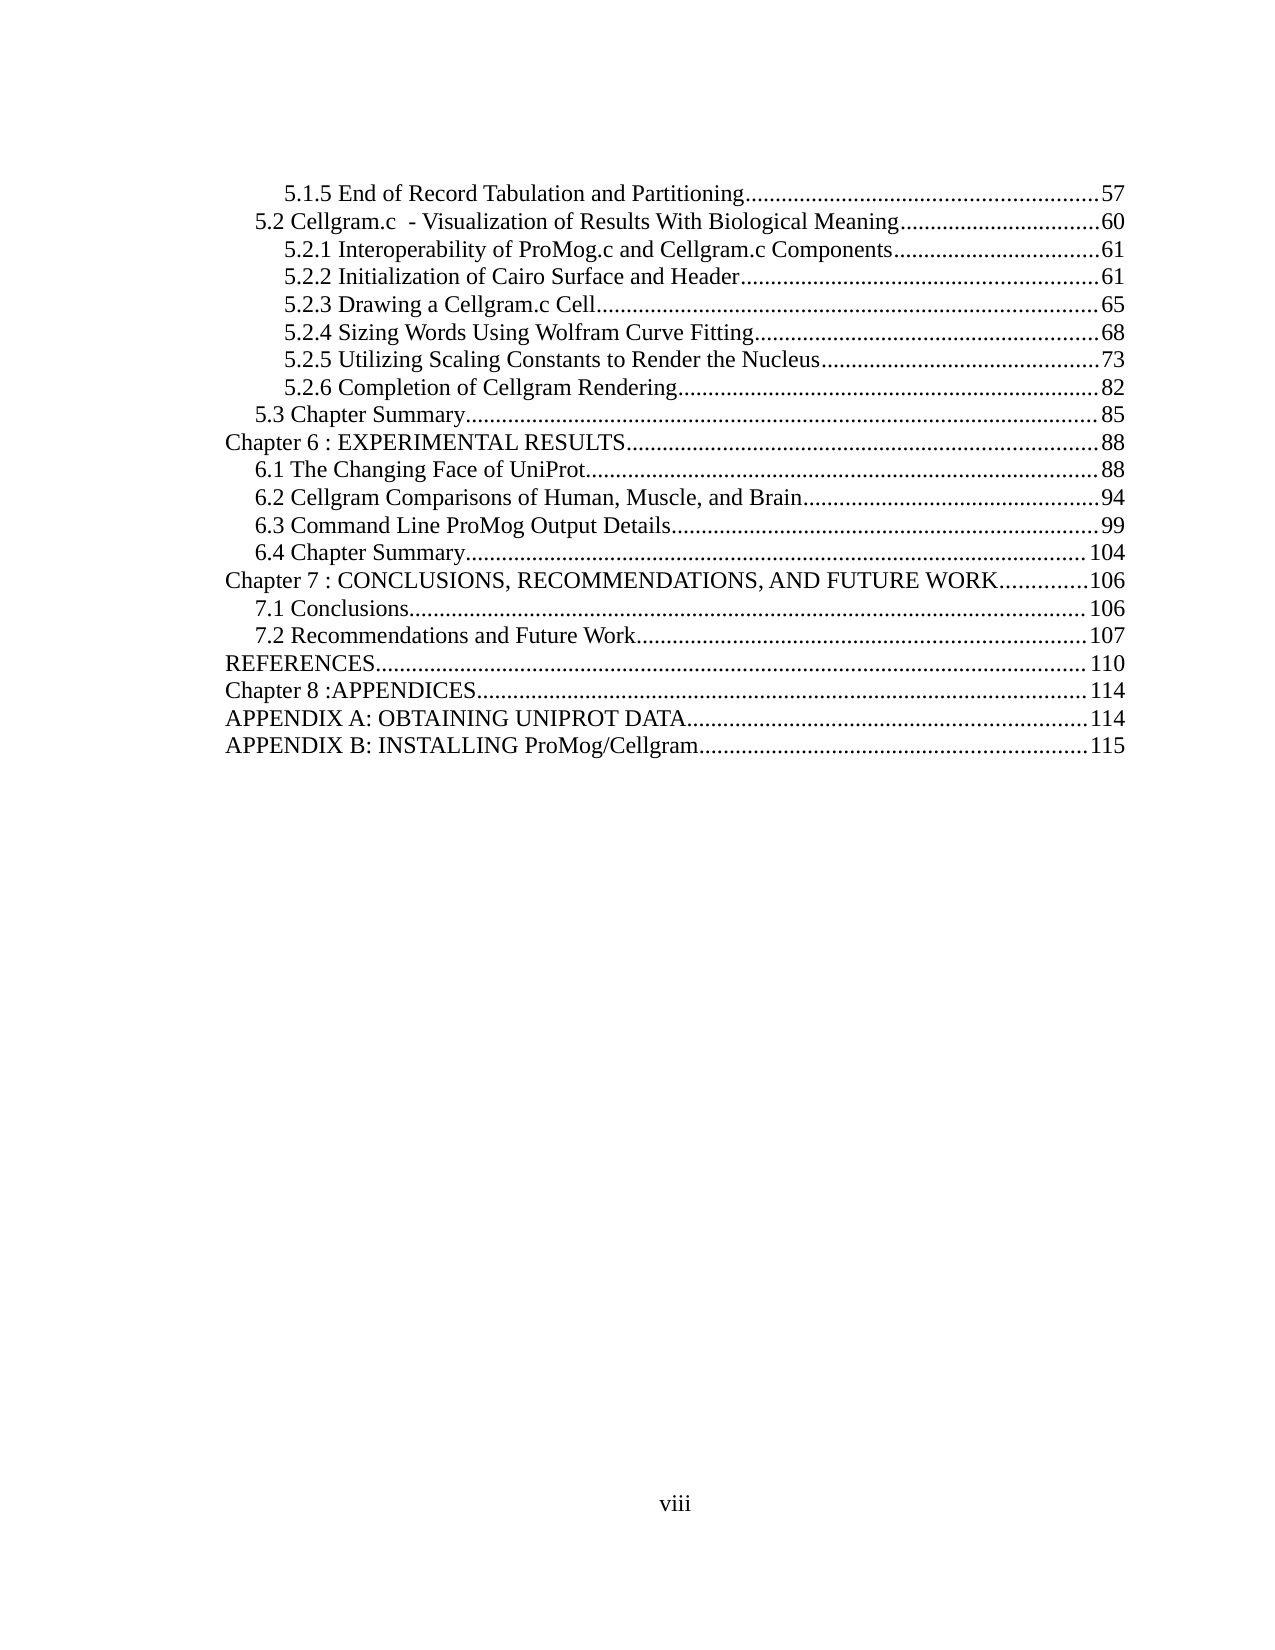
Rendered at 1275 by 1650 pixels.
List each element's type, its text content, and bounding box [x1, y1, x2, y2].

text 6.3 Command Line ProMog Output Details 99 [254, 511, 1125, 538]
text 6.2 Cellgram Comparisons of Human, Muscle, and Brain 94 [254, 483, 1125, 511]
text 6.1 The Changing Face of UniProt 88 [254, 456, 1125, 483]
text Chapter 8 :APPENDICES 114 [225, 676, 1125, 704]
text Chapter 6 : EXPERIMENTAL RESULTS 88 [225, 428, 1125, 456]
text Chapter 7 : CONCLUSIONS, RECOMMENDATIONS, AND FUTURE WORK 106 [225, 566, 1125, 593]
text 5.2.1 Interoperability of ProMog.c and Cellgram.c Components 61 [284, 235, 1125, 262]
text 5.3 Chapter Summary 85 [254, 400, 1125, 428]
text APPENDIX B: INSTALLING ProMog/Cellgram 115 [225, 732, 1125, 759]
text 5.2.3 Drawing a Cellgram.c Cell 65 [284, 290, 1125, 317]
text 5.2.2 Initialization of Cairo Surface and Header 61 [284, 262, 1125, 290]
text 7.2 Recommendations and Future Work 107 [254, 621, 1125, 649]
text REFERENCES 110 [225, 649, 1125, 676]
text 5.2.6 Completion of Cellgram Rendering 82 [284, 373, 1125, 400]
text 7.1 Conclusions 106 [254, 593, 1125, 621]
text 5.1.5 End of Record Tabulation and Partitioning 57 [284, 179, 1125, 207]
text 5.2.5 Utilizing Scaling Constants to Render the Nucleus 73 [284, 345, 1125, 373]
text 6.4 Chapter Summary 104 [254, 538, 1125, 566]
text APPENDIX A: OBTAINING UNIPROT DATA 114 [225, 704, 1125, 732]
text 5.2.4 Sizing Words Using Wolfram Curve Fitting 68 [284, 317, 1125, 345]
text 5.2 Cellgram.c - Visualization of Results With Biological Meaning 60 [254, 207, 1125, 235]
